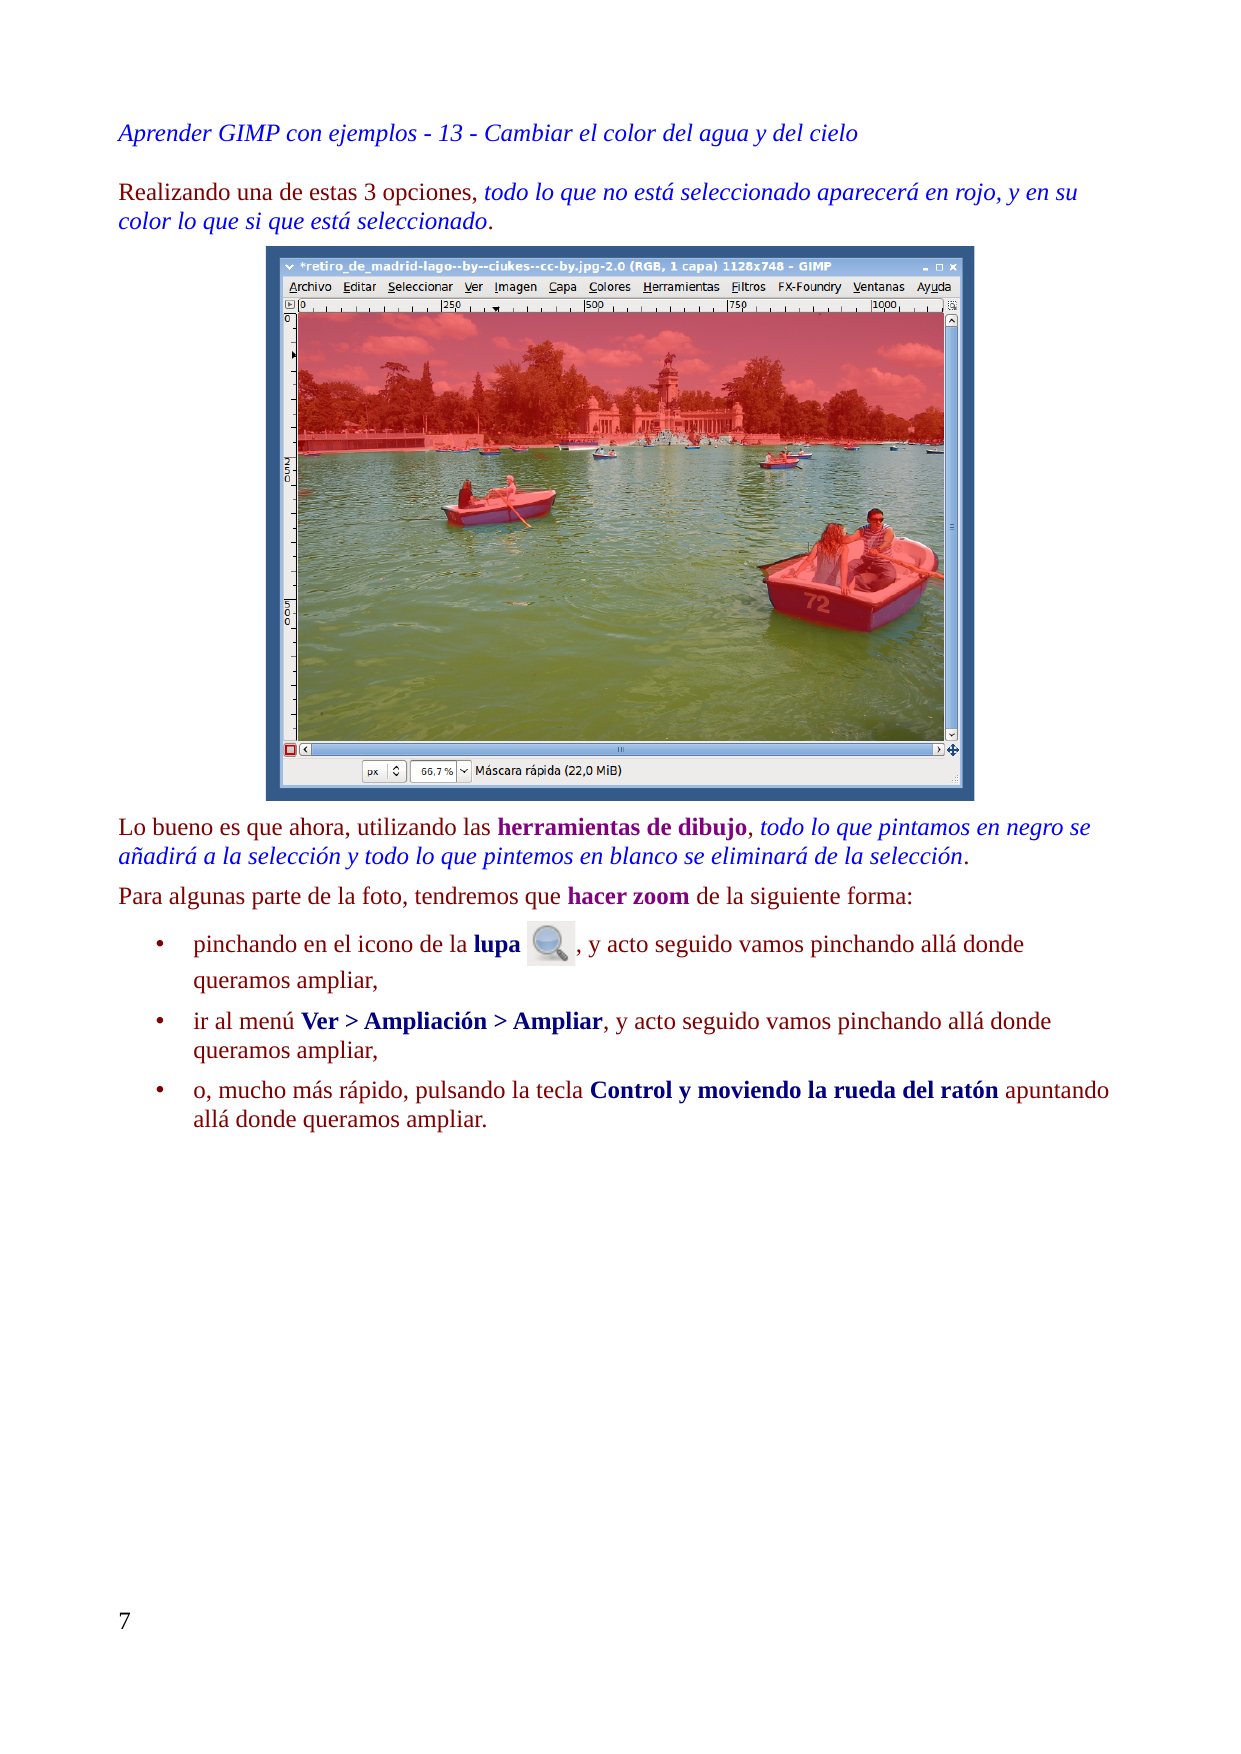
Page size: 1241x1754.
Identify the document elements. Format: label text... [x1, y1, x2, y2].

text Realizando una de estas 3 opciones, todo lo que no está seleccionado aparecerá en rojo, y en su color lo que si que está seleccionado. [118, 177, 1122, 234]
text Para algunas parte de la foto, tendremos que hacer zoom de la siguiente forma: [118, 881, 1122, 910]
list pinchando en el icono de la lupa , y acto seguido vamos pinchando allá donde queramos ampliar, [156, 922, 1122, 994]
list o, mucho más rápido, pulsando la tecla Control y moviendo la rueda del ratón apuntando allá donde queramos ampliar. [156, 1075, 1122, 1133]
picture [265, 246, 975, 801]
text Lo bueno es que ahora, utilizando las herramientas de dibujo, todo lo que pintamos en negro se añadirá a la selección y todo lo que pintemos en blanco se eliminará de la selección. [118, 812, 1122, 869]
picture [527, 921, 576, 966]
list ir al menú Ver > Ampliación > Ampliar, y acto seguido vamos pinchando allá donde queramos ampliar, [156, 1006, 1122, 1064]
